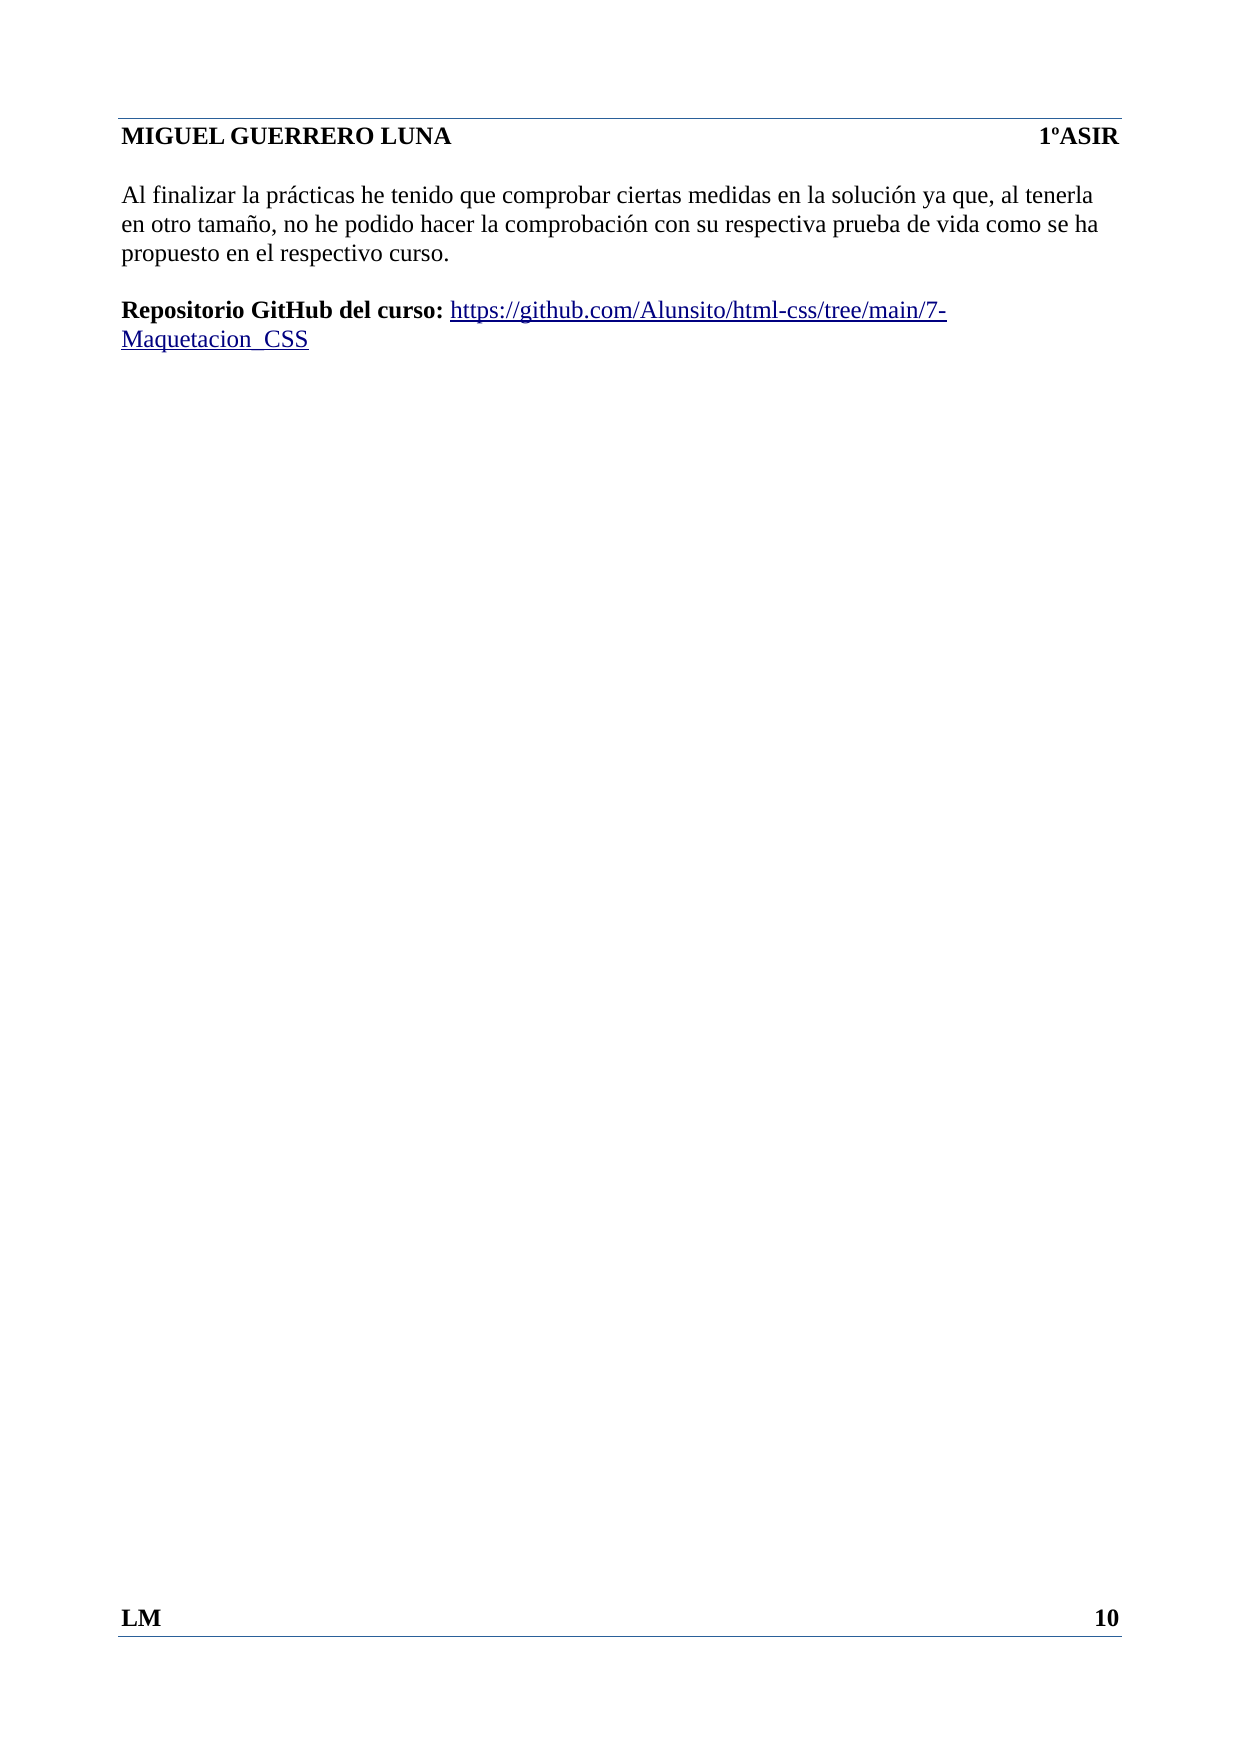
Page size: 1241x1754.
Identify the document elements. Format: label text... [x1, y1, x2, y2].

text Repositorio GitHub del curso: https://github.com/Alunsito/html-css/tree/main/7-Maquetacion_CSS [121, 295, 1119, 353]
text Al finalizar la prácticas he tenido que comprobar ciertas medidas en la solución ya que, al tenerla en otro tamaño, no he podido hacer la comprobación con su respectiva prueba de vida como se ha propuesto en el respectivo curso. [121, 180, 1119, 266]
